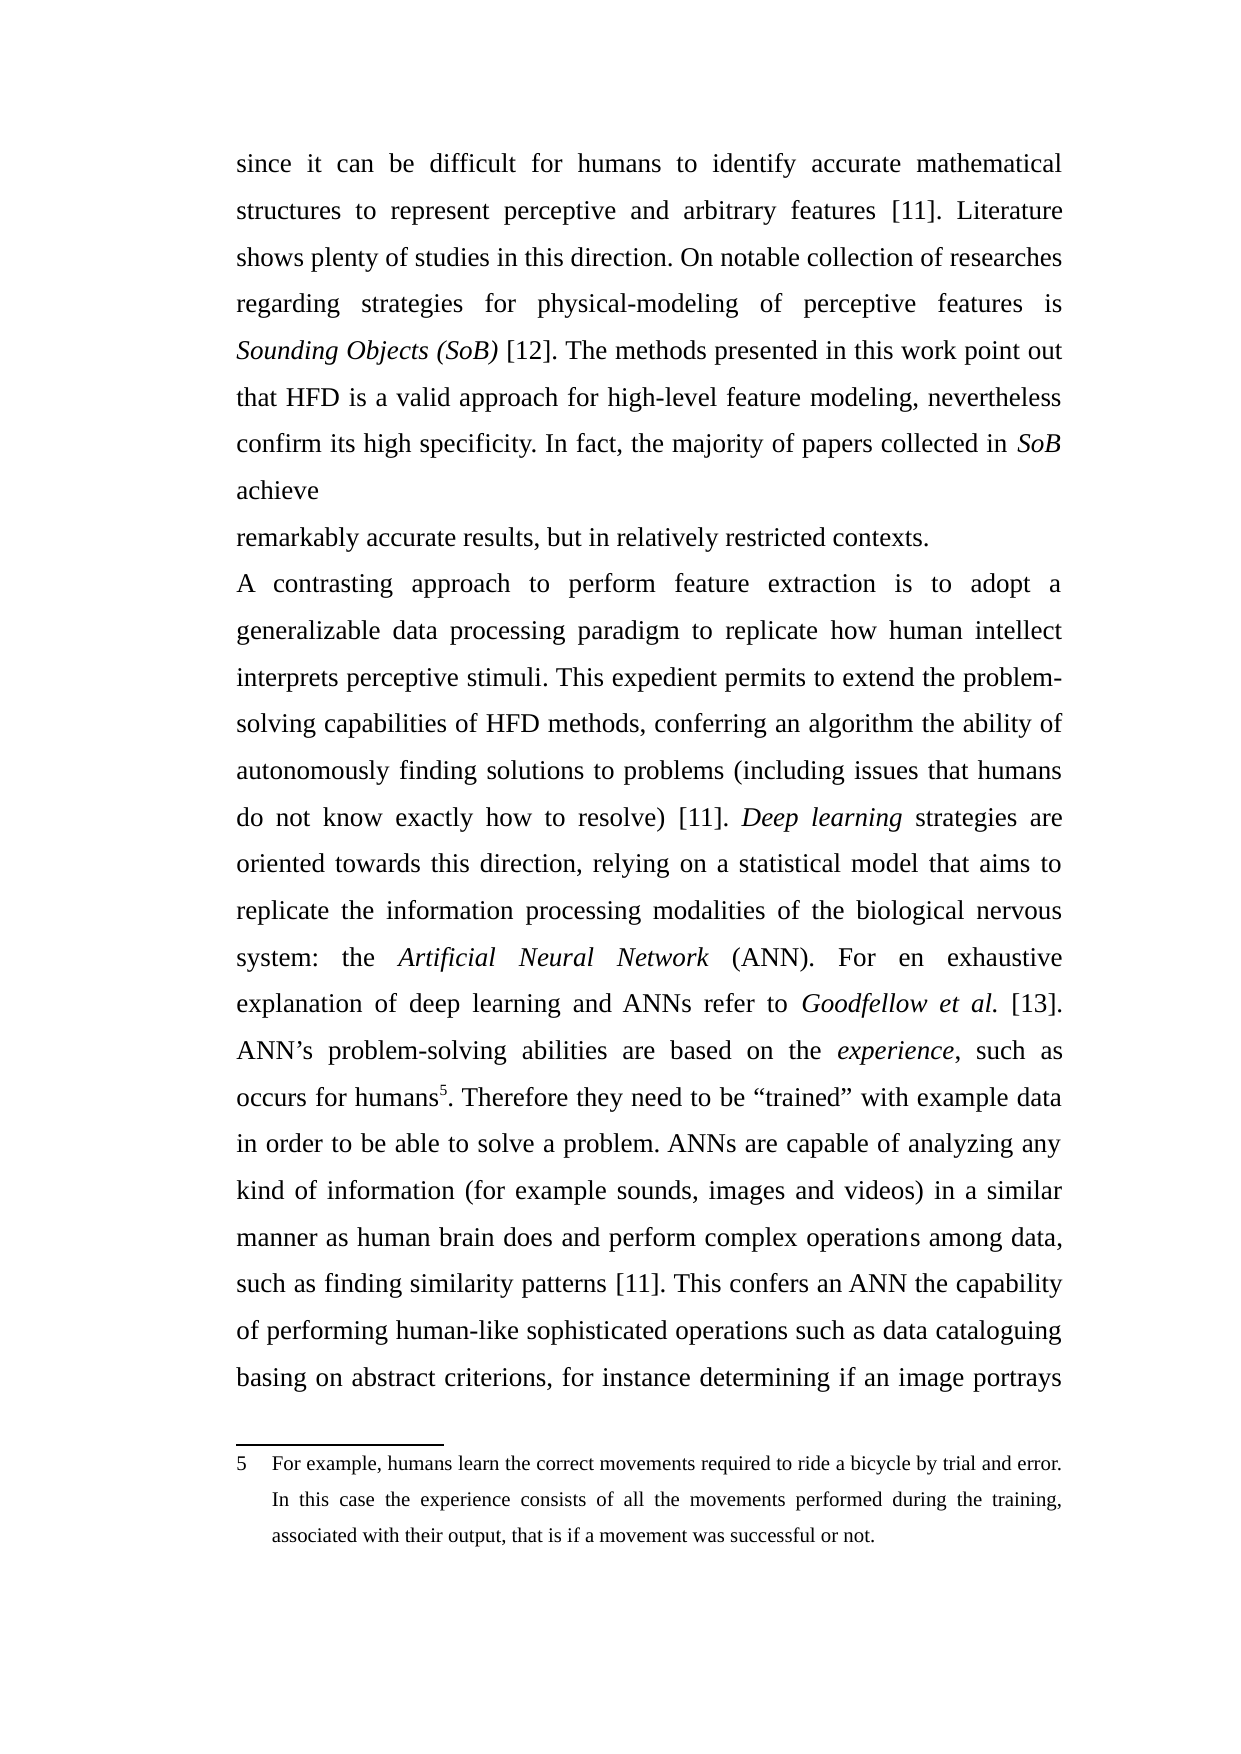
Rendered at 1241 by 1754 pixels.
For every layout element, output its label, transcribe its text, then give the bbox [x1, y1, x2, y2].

text For example, humans learn the correct movements required to ride a bicycle by trial and error. In this case the experience consists of all the movements performed during the training, associated with their output, that is if a movement was successful or not. [236, 1451, 1063, 1547]
text remarkably accurate results, but in relatively restricted contexts. [236, 521, 1063, 552]
text since it can be difficult for humans to identify accurate mathematical structures to represent perceptive and arbitrary features [11]. Literature shows plenty of studies in this direction. On notable collection of researches regarding strategies for physical-modeling of perceptive features is Sounding Objects (SoB) [12]. The methods presented in this work point out that HFD is a valid approach for high-level feature modeling, nevertheless confirm its high specificity. In fact, the majority of papers collected in SoB achieve [236, 148, 1063, 505]
text A contrasting approach to perform feature extraction is to adopt a generalizable data processing paradigm to replicate how human intellect interprets perceptive stimuli. This expedient permits to extend the problem-solving capabilities of HFD methods, conferring an algorithm the ability of autonomously finding solutions to problems (including issues that humans do not know exactly how to resolve) [11]. Deep learning strategies are oriented towards this direction, relying on a statistical model that aims to replicate the information processing modalities of the biological nervous system: the Artificial Neural Network (ANN). For en exhaustive explanation of deep learning and ANNs refer to Goodfellow et al. [13]. ANN’s problem-solving abilities are based on the experience, such as occurs for humans. Therefore they need to be “trained” with example data in order to be able to solve a problem. ANNs are capable of analyzing any kind of information (for example sounds, images and videos) in a similar manner as human brain does and perform complex operations among data, such as finding similarity patterns [11]. This confers an ANN the capability of performing human-like sophisticated operations such as data cataloguing basing on abstract criterions, for instance determining if an image portrays [236, 568, 1063, 1392]
